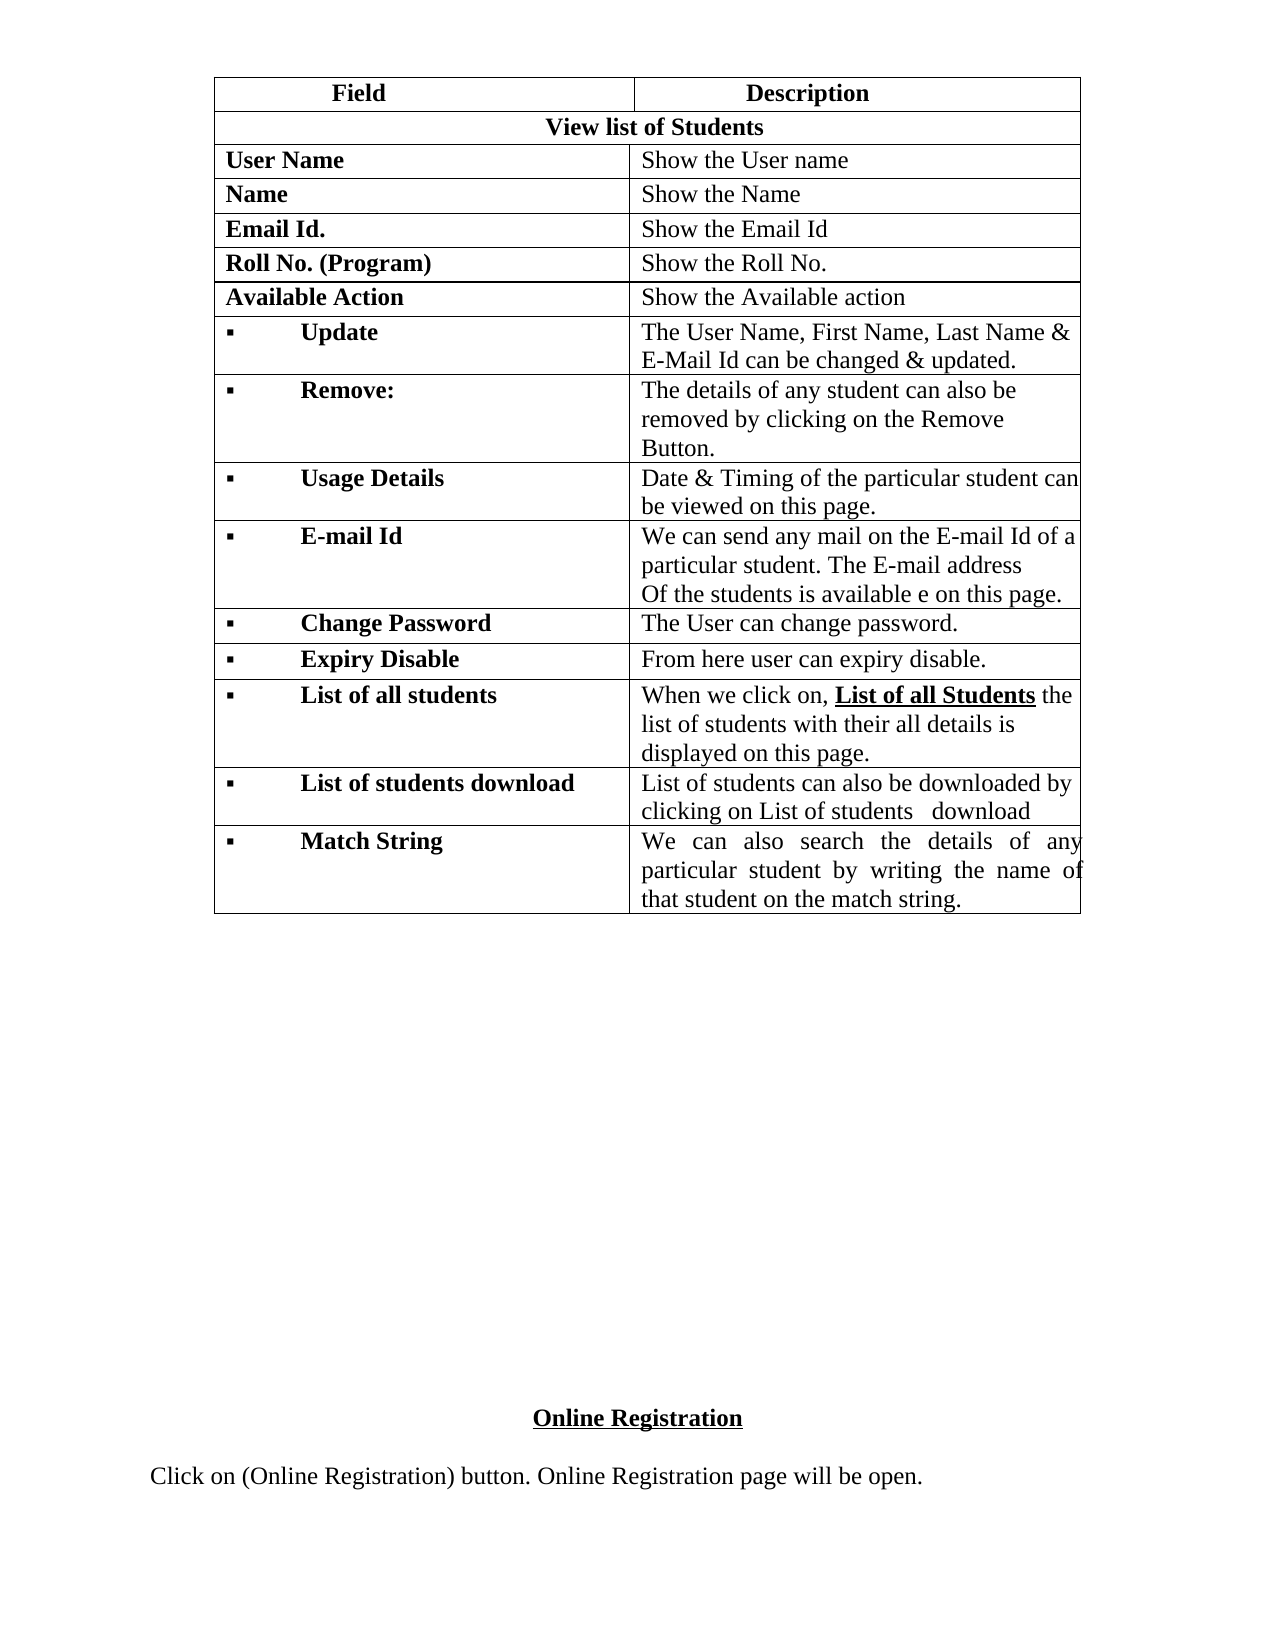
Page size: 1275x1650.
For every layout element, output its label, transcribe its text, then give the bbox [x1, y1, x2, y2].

table_cell Date & Timing of the particular student can be viewed on this page. [630, 463, 1080, 520]
table_cell Name [215, 179, 629, 213]
table_cell The details of any student can also be removed by clicking on the Remove Button. [630, 375, 1080, 462]
table_cell Match String [215, 826, 629, 912]
table_header Description [635, 78, 1080, 111]
table_cell Remove: [215, 375, 629, 462]
table_cell View list of Students [215, 112, 1080, 144]
table_cell Available Action [215, 283, 629, 316]
text Click on (Online Registration) button. Online Registration page will be open. [150, 1461, 1125, 1489]
table_cell From here user can expiry disable. [630, 644, 1080, 679]
table_cell Show the Roll No. [630, 248, 1080, 281]
table_cell List of students can also be downloaded by clicking on List of students download [630, 768, 1080, 825]
table_cell Show the Name [630, 179, 1080, 213]
table_cell Roll No. (Program) [215, 248, 629, 281]
table_cell We can also search the details of any particular student by writing the name of that student on the match string. [630, 826, 1080, 912]
table_cell Show the Email Id [630, 214, 1080, 247]
table_cell When we click on, List of all Students the list of students with their all details is displayed on this page. [630, 680, 1080, 767]
table_cell The User can change password. [630, 609, 1080, 643]
table_cell Expiry Disable [215, 644, 629, 679]
table_cell Usage Details [215, 463, 629, 520]
table_cell User Name [215, 145, 629, 178]
table_cell The User Name, First Name, Last Name & E-Mail Id can be changed & updated. [630, 317, 1080, 374]
table_cell Show the Available action [630, 283, 1080, 316]
table_cell E-mail Id [215, 521, 629, 607]
text Online Registration [150, 1403, 1125, 1432]
table_cell List of students download [215, 768, 629, 825]
table_cell Email Id. [215, 214, 629, 247]
table_header Field [215, 78, 634, 111]
table_cell List of all students [215, 680, 629, 767]
table_cell Show the User name [630, 145, 1080, 178]
table_cell Change Password [215, 609, 629, 643]
table_cell Update [215, 317, 629, 374]
table_cell We can send any mail on the E-mail Id of a particular student. The E-mail address Of the students is available e on this page. [630, 521, 1080, 607]
